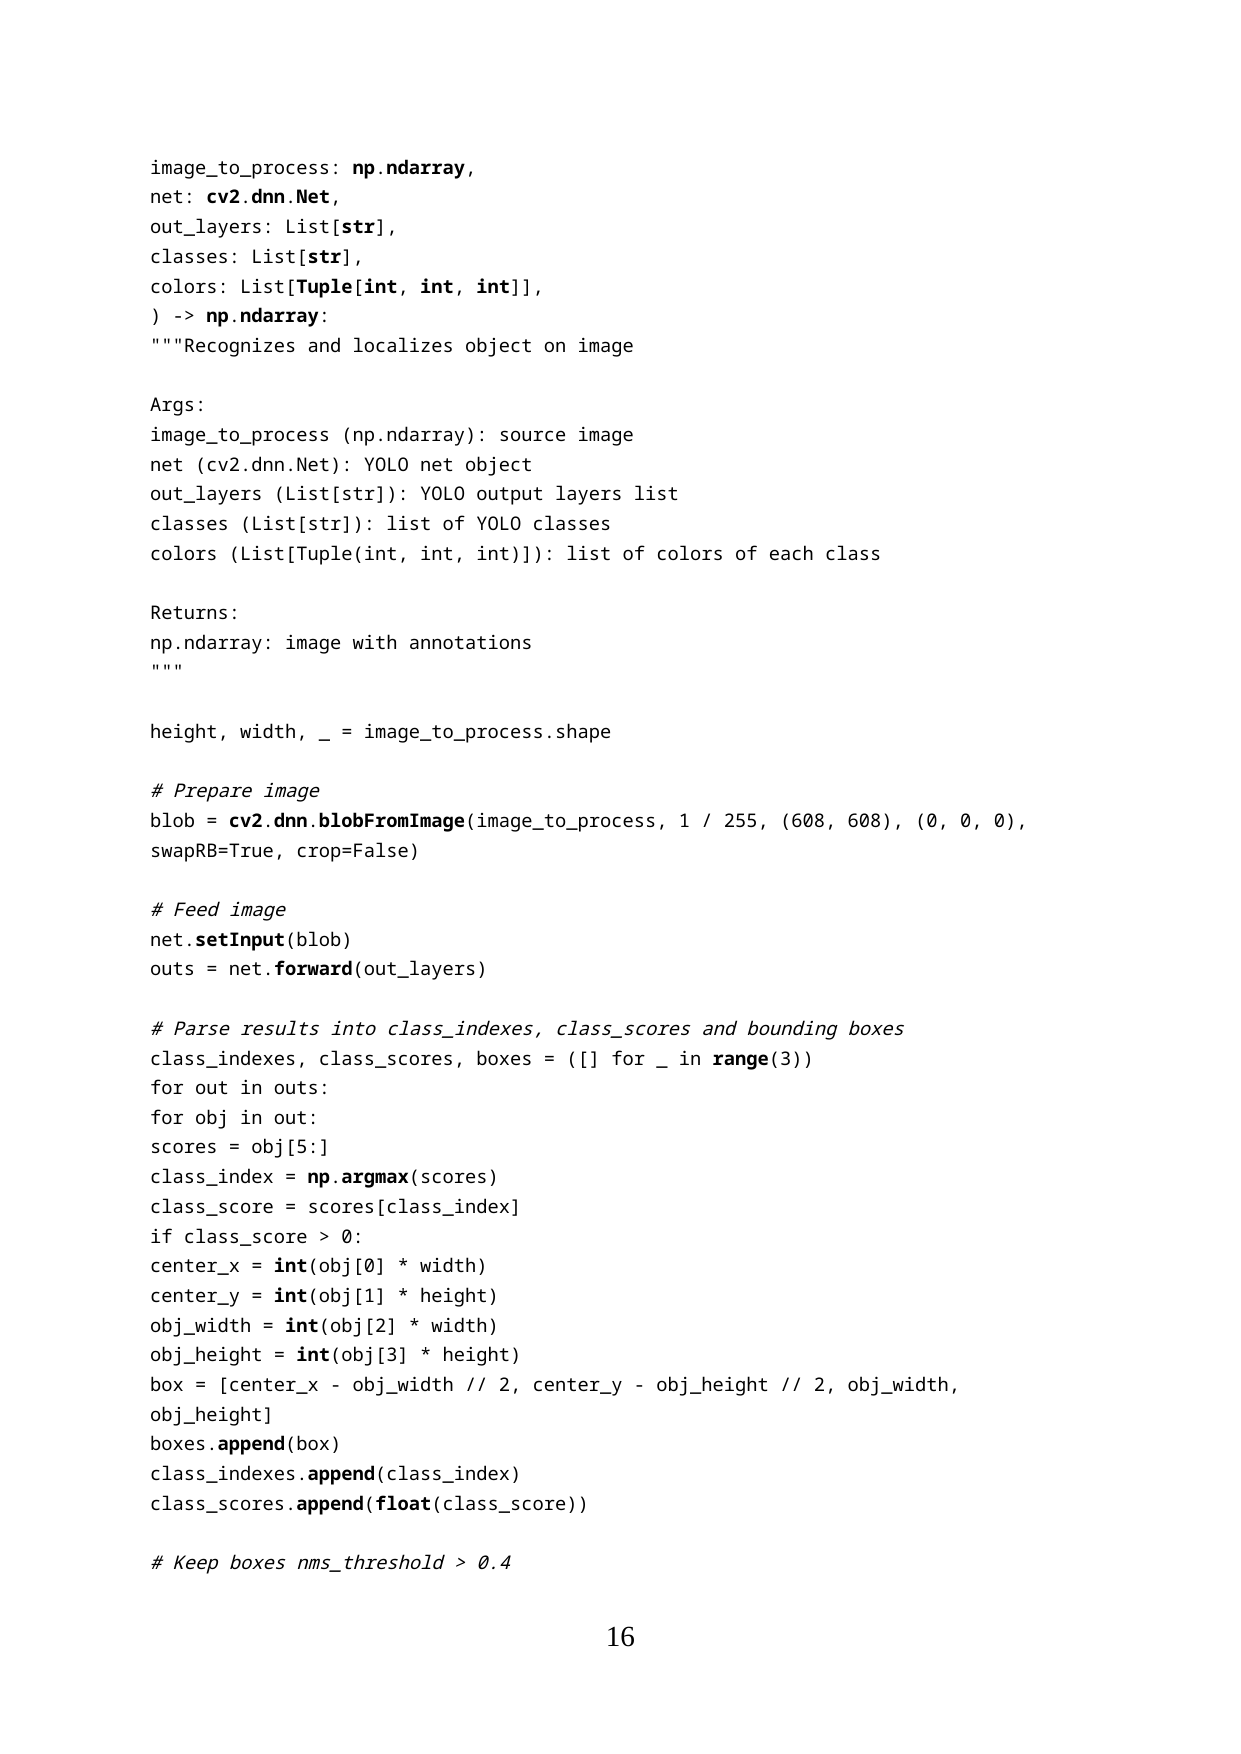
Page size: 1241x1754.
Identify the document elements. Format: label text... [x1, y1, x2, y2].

text class_indexes, class_scores, boxes = ([] for _ in range(3)) [150, 1041, 1090, 1070]
text obj_height = int(obj[3] * height) [150, 1337, 1090, 1367]
text # Parse results into class_indexes, class_scores and bounding boxes [150, 1011, 1090, 1041]
text # Keep boxes nms_threshold > 0.4 [150, 1545, 1090, 1575]
text Returns: [150, 595, 1090, 625]
text net.setInput(blob) [150, 922, 1090, 952]
text image_to_process: np.ndarray, [150, 150, 1090, 180]
text colors: List[Tuple[int, int, int]], [150, 269, 1090, 298]
text class_indexes.append(class_index) [150, 1456, 1090, 1486]
text for out in outs: [150, 1070, 1090, 1100]
text # Prepare image [150, 773, 1090, 803]
text np.ndarray: image with annotations [150, 625, 1090, 655]
text scores = obj[5:] [150, 1130, 1090, 1159]
text center_x = int(obj[0] * width) [150, 1248, 1090, 1278]
text obj_width = int(obj[2] * width) [150, 1308, 1090, 1337]
text if class_score > 0: [150, 1219, 1090, 1248]
text classes: List[str], [150, 239, 1090, 269]
text class_scores.append(float(class_score)) [150, 1486, 1090, 1516]
text ) -> np.ndarray: [150, 298, 1090, 328]
text outs = net.forward(out_layers) [150, 952, 1090, 981]
text blob = cv2.dnn.blobFromImage(image_to_process, 1 / 255, (608, 608), (0, 0, 0), swapRB=True, crop=False) [150, 803, 1090, 862]
text class_index = np.argmax(scores) [150, 1159, 1090, 1189]
text out_layers: List[str], [150, 209, 1090, 239]
text center_y = int(obj[1] * height) [150, 1278, 1090, 1308]
text box = [center_x - obj_width // 2, center_y - obj_height // 2, obj_width, obj_height] [150, 1367, 1090, 1427]
text for obj in out: [150, 1100, 1090, 1130]
text out_layers (List[str]): YOLO output layers list [150, 477, 1090, 506]
text height, width, _ = image_to_process.shape [150, 714, 1090, 744]
text boxes.append(box) [150, 1427, 1090, 1456]
text class_score = scores[class_index] [150, 1189, 1090, 1219]
text colors (List[Tuple(int, int, int)]): list of colors of each class [150, 536, 1090, 566]
text net: cv2.dnn.Net, [150, 180, 1090, 209]
text image_to_process (np.ndarray): source image [150, 417, 1090, 447]
text classes (List[str]): list of YOLO classes [150, 506, 1090, 536]
text """ [150, 655, 1090, 684]
text net (cv2.dnn.Net): YOLO net object [150, 447, 1090, 477]
text """Recognizes and localizes object on image [150, 328, 1090, 358]
text Args: [150, 387, 1090, 417]
text # Feed image [150, 892, 1090, 922]
